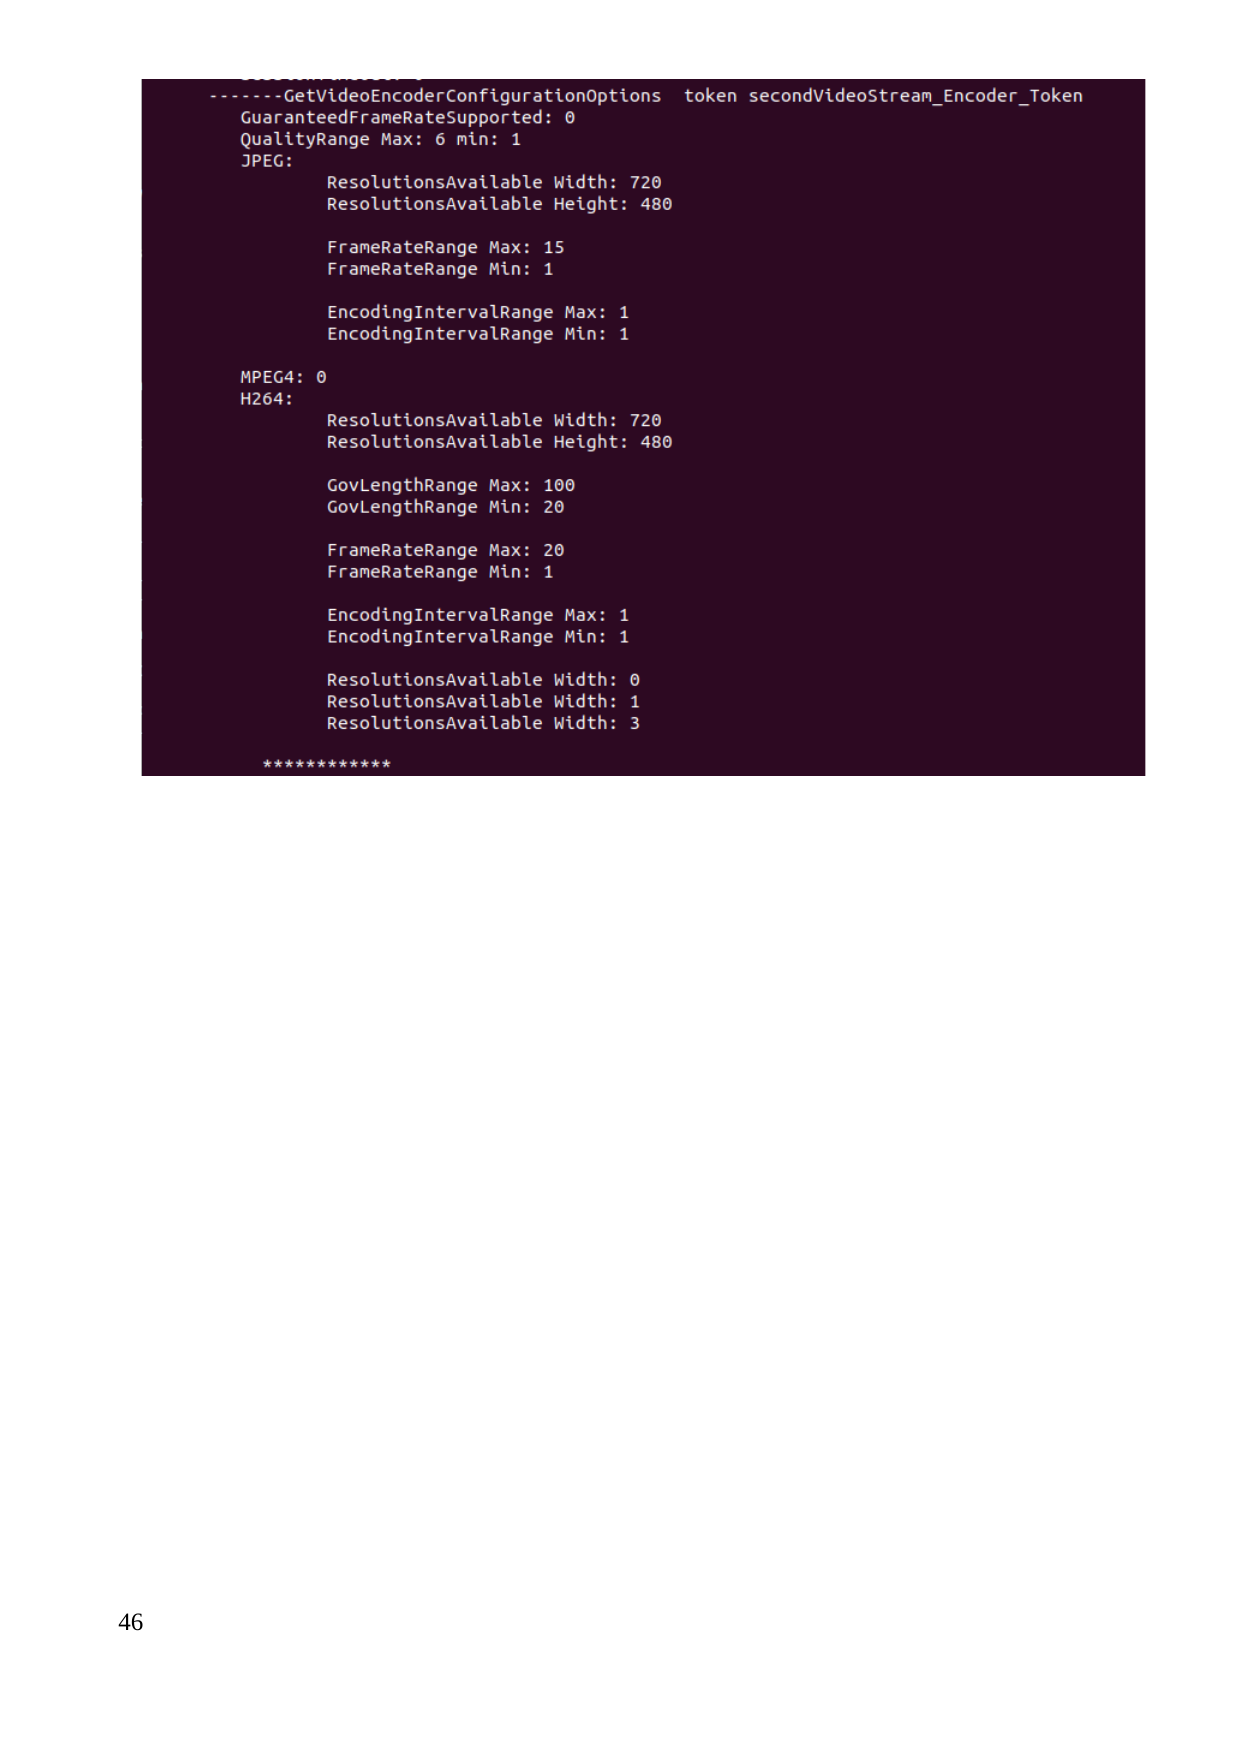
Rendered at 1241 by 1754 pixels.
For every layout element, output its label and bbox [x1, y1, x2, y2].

picture [141, 79, 1146, 776]
